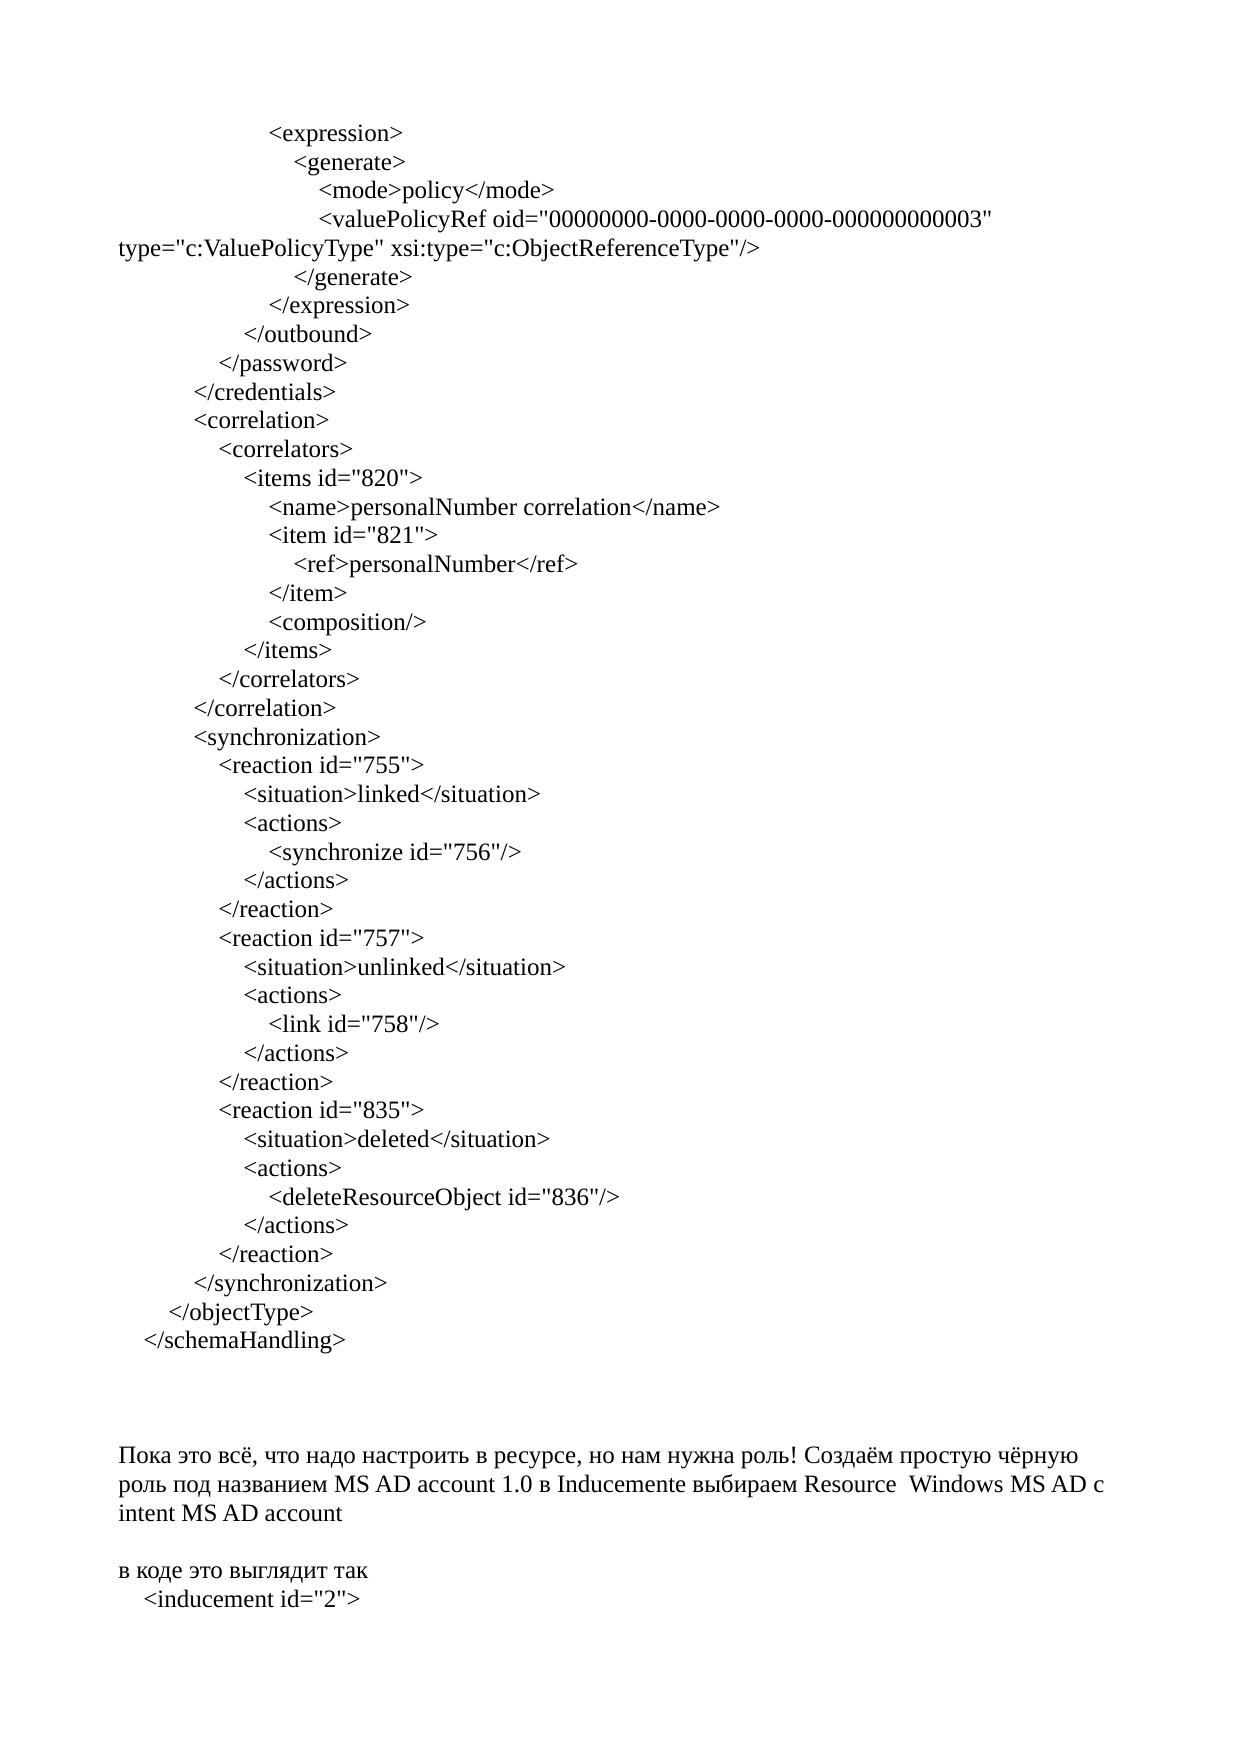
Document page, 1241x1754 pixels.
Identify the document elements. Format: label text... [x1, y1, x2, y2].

text <valuePolicyRef oid="00000000-0000-0000-0000-000000000003" type="c:ValuePolicyType" xsi:type="c:ObjectReferenceType"/> [118, 204, 1122, 262]
text </schemaHandling> [118, 1326, 1122, 1354]
text <synchronization> [118, 722, 1122, 751]
text </synchronization> [118, 1268, 1122, 1297]
text </password> [118, 348, 1122, 377]
text <expression> [118, 118, 1122, 147]
text </reaction> [118, 894, 1122, 923]
text </credentials> [118, 377, 1122, 406]
text </item> [118, 578, 1122, 607]
text <deleteResourceObject id="836"/> [118, 1182, 1122, 1211]
text </correlation> [118, 693, 1122, 722]
text </expression> [118, 291, 1122, 319]
text <situation>unlinked</situation> [118, 952, 1122, 981]
text </reaction> [118, 1239, 1122, 1268]
text </actions> [118, 1038, 1122, 1067]
text </objectType> [118, 1297, 1122, 1326]
text <synchronize id="756"/> [118, 837, 1122, 866]
text </outbound> [118, 319, 1122, 348]
text <situation>deleted</situation> [118, 1124, 1122, 1153]
text <link id="758"/> [118, 1009, 1122, 1038]
text </actions> [118, 866, 1122, 894]
text <reaction id="757"> [118, 923, 1122, 952]
text <mode>policy</mode> [118, 176, 1122, 204]
text <reaction id="755"> [118, 751, 1122, 779]
text в коде это выглядит так [118, 1556, 1122, 1584]
text <correlators> [118, 434, 1122, 463]
text </generate> [118, 262, 1122, 291]
text <situation>linked</situation> [118, 779, 1122, 808]
text Пока это всё, что надо настроить в ресурсе, но нам нужна роль! Создаём простую чёрную роль под названием MS AD account 1.0 в Inducemente выбираем Resource Windows MS AD c intent MS AD account [118, 1441, 1122, 1527]
text <reaction id="835"> [118, 1096, 1122, 1124]
text <item id="821"> [118, 521, 1122, 549]
text <correlation> [118, 406, 1122, 434]
text <actions> [118, 808, 1122, 837]
text <items id="820"> [118, 463, 1122, 492]
text </actions> [118, 1211, 1122, 1239]
text <inducement id="2"> [118, 1584, 1122, 1613]
text <actions> [118, 1153, 1122, 1182]
text </correlators> [118, 664, 1122, 693]
text </reaction> [118, 1067, 1122, 1096]
text </items> [118, 636, 1122, 664]
text <ref>personalNumber</ref> [118, 549, 1122, 578]
text <generate> [118, 147, 1122, 176]
text <name>personalNumber correlation</name> [118, 492, 1122, 521]
text <composition/> [118, 607, 1122, 636]
text <actions> [118, 981, 1122, 1009]
